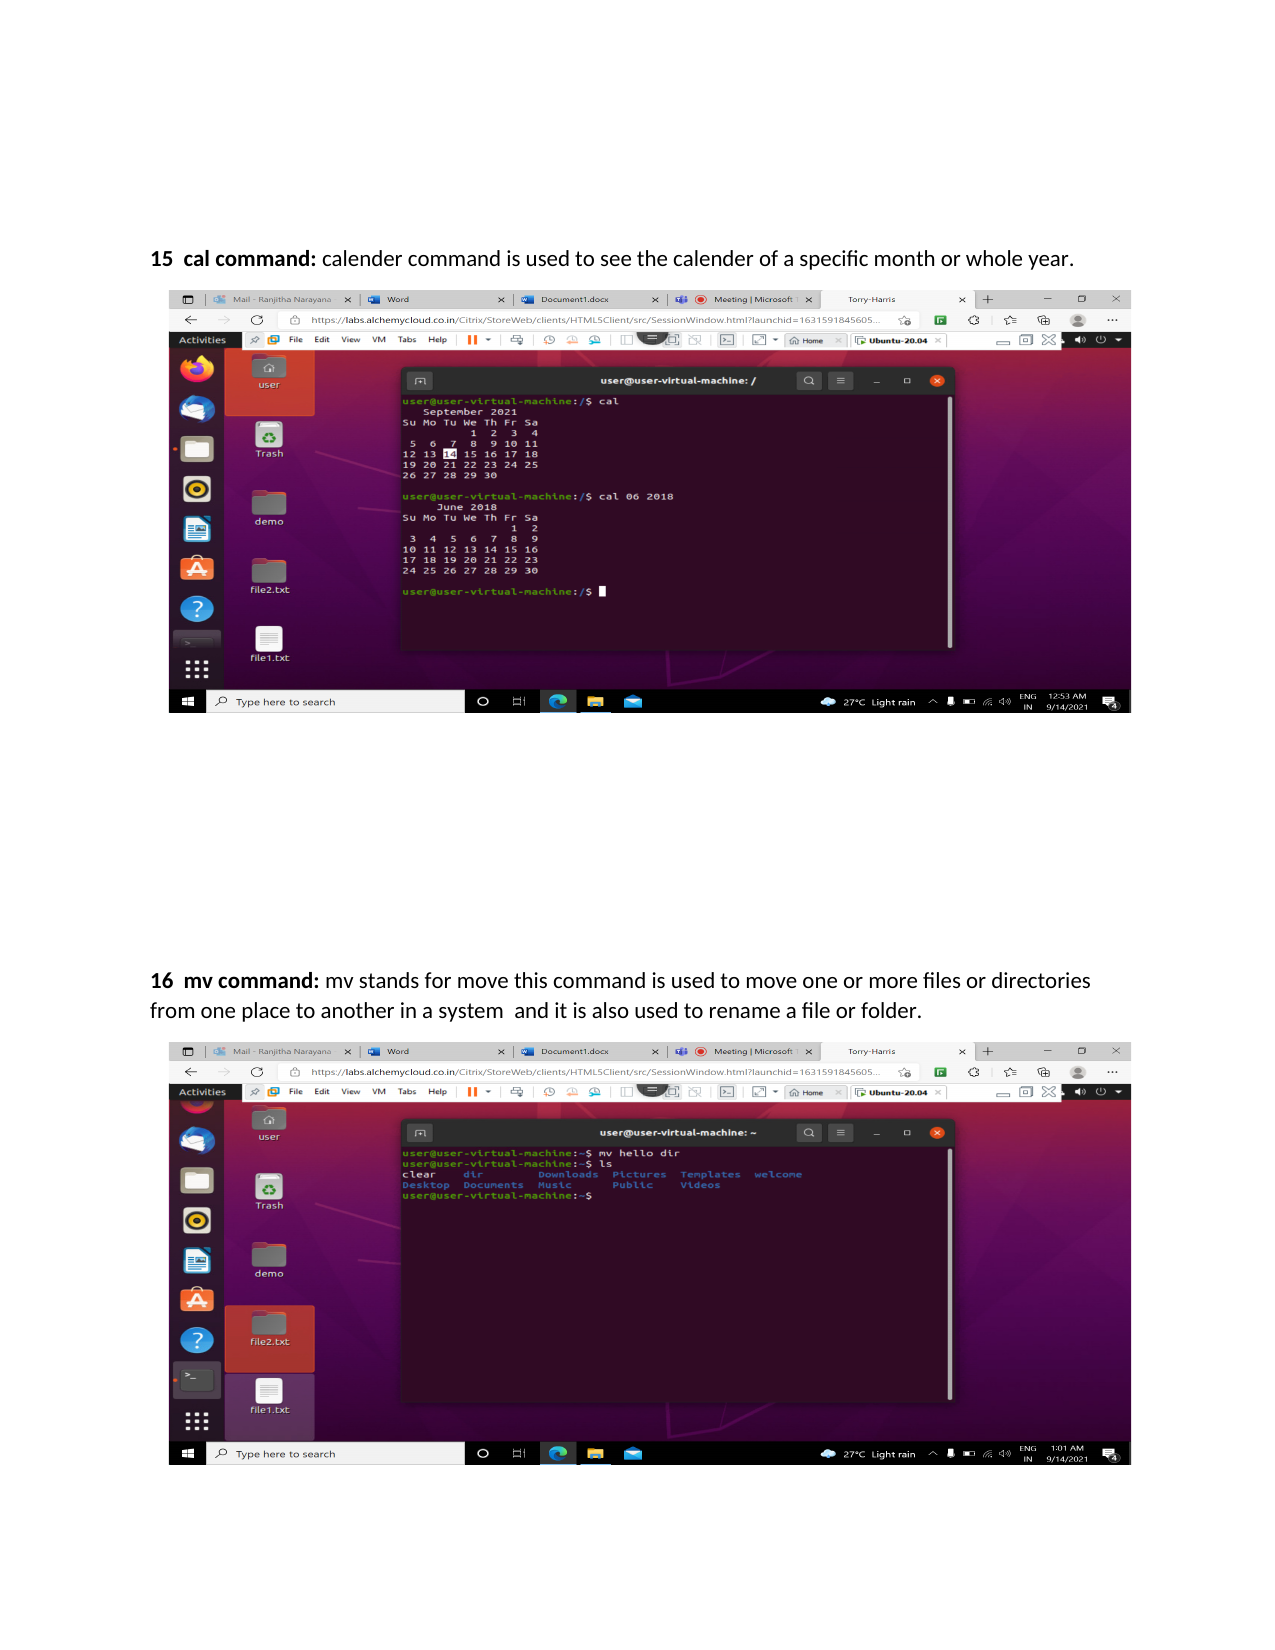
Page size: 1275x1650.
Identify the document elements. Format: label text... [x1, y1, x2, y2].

picture [168, 1042, 1132, 1465]
picture [168, 290, 1132, 713]
text 16 mv command: mv stands for move this command is used to move one or more files or directories from one place to another in a system and it is also used to rename a file or folder. [150, 966, 1125, 1024]
text 15 cal command: calender command is used to see the calender of a specific month or whole year. [150, 244, 1125, 272]
